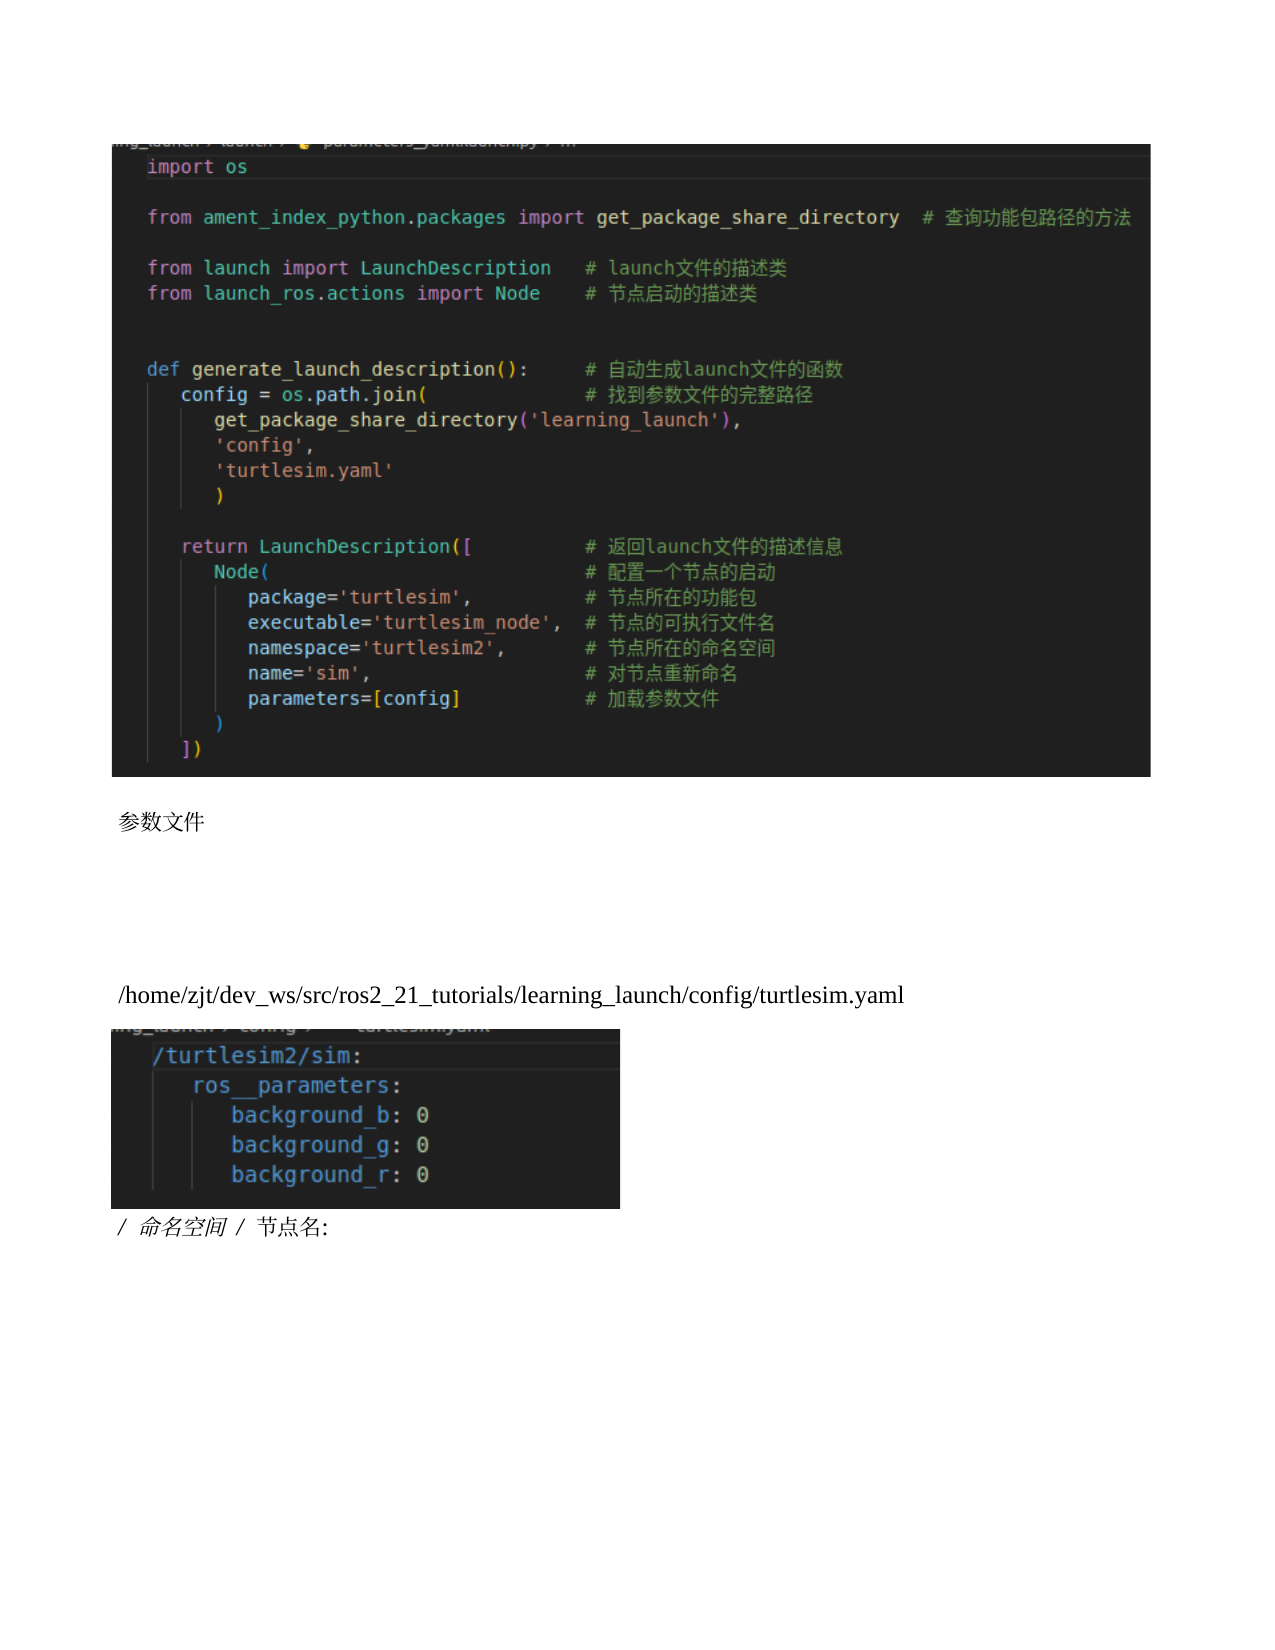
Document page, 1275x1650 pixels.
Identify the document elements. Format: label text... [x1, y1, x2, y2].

text 参数文件 [118, 805, 1157, 837]
picture [111, 144, 1151, 777]
text / 命名空间 / 节点名: [118, 1211, 1157, 1242]
text /home/zjt/dev_ws/src/ros2_21_tutorials/learning_launch/config/turtlesim.yaml [118, 981, 1157, 1009]
picture [111, 1029, 621, 1209]
